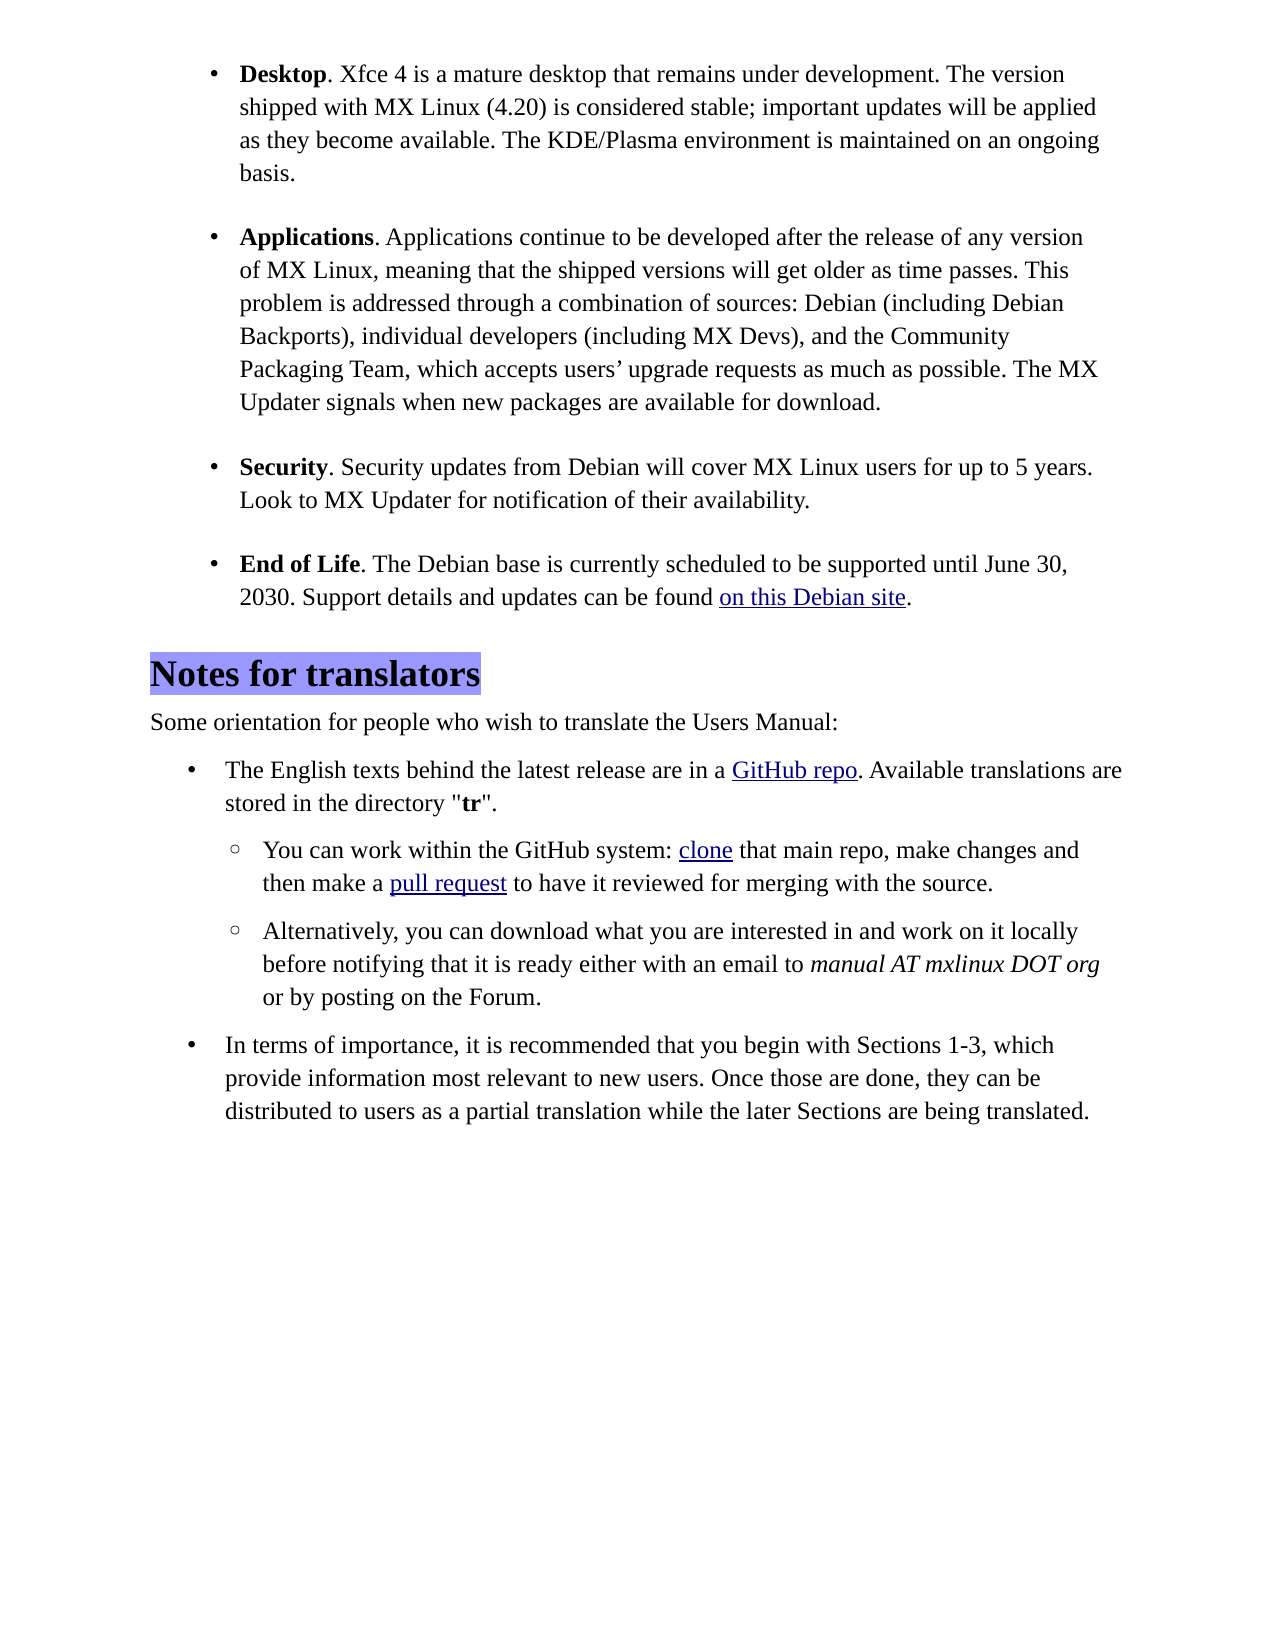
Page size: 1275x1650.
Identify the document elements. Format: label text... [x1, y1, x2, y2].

list You can work within the GitHub system: clone that main repo, make changes and then make a pull request to have it reviewed for merging with the source. [225, 835, 1125, 897]
list End of Life. The Debian base is currently scheduled to be supported until June 30, 2030. Support details and updates can be found on this Debian site. [210, 549, 1109, 611]
list Alternatively, you can download what you are interested in and work on it locally before notifying that it is ready either with an email to manual AT mxlinux DOT org or by posting on the Forum. [225, 916, 1125, 1011]
list The English texts behind the latest release are in a GitHub repo. Available translations are stored in the directory "tr". [187, 755, 1125, 817]
list In terms of importance, it is recommended that you begin with Sections 1-3, which provide information most relevant to new users. Once those are done, they can be distributed to users as a partial translation while the later Sections are being translated. [187, 1030, 1125, 1124]
list Applications. Applications continue to be developed after the release of any version of MX Linux, meaning that the shipped versions will get older as time passes. This problem is addressed through a combination of sources: Debian (including Debian Backports), individual developers (including MX Devs), and the Community Packaging Team, which accepts users’ upgrade requests as much as possible. The MX Updater signals when new packages are available for download. [210, 222, 1109, 416]
list Desktop. Xfce 4 is a mature desktop that remains under development. The version shipped with MX Linux (4.20) is considered stable; important updates will be applied as they become available. The KDE/Plasma environment is maintained on an ongoing basis. [210, 59, 1109, 187]
subtitle Notes for translators [481, 652, 1125, 695]
text Some orientation for people who wish to translate the Users Manual: [150, 707, 1125, 736]
list Security. Security updates from Debian will cover MX Linux users for up to 5 years. Look to MX Updater for notification of their availability. [210, 452, 1109, 513]
